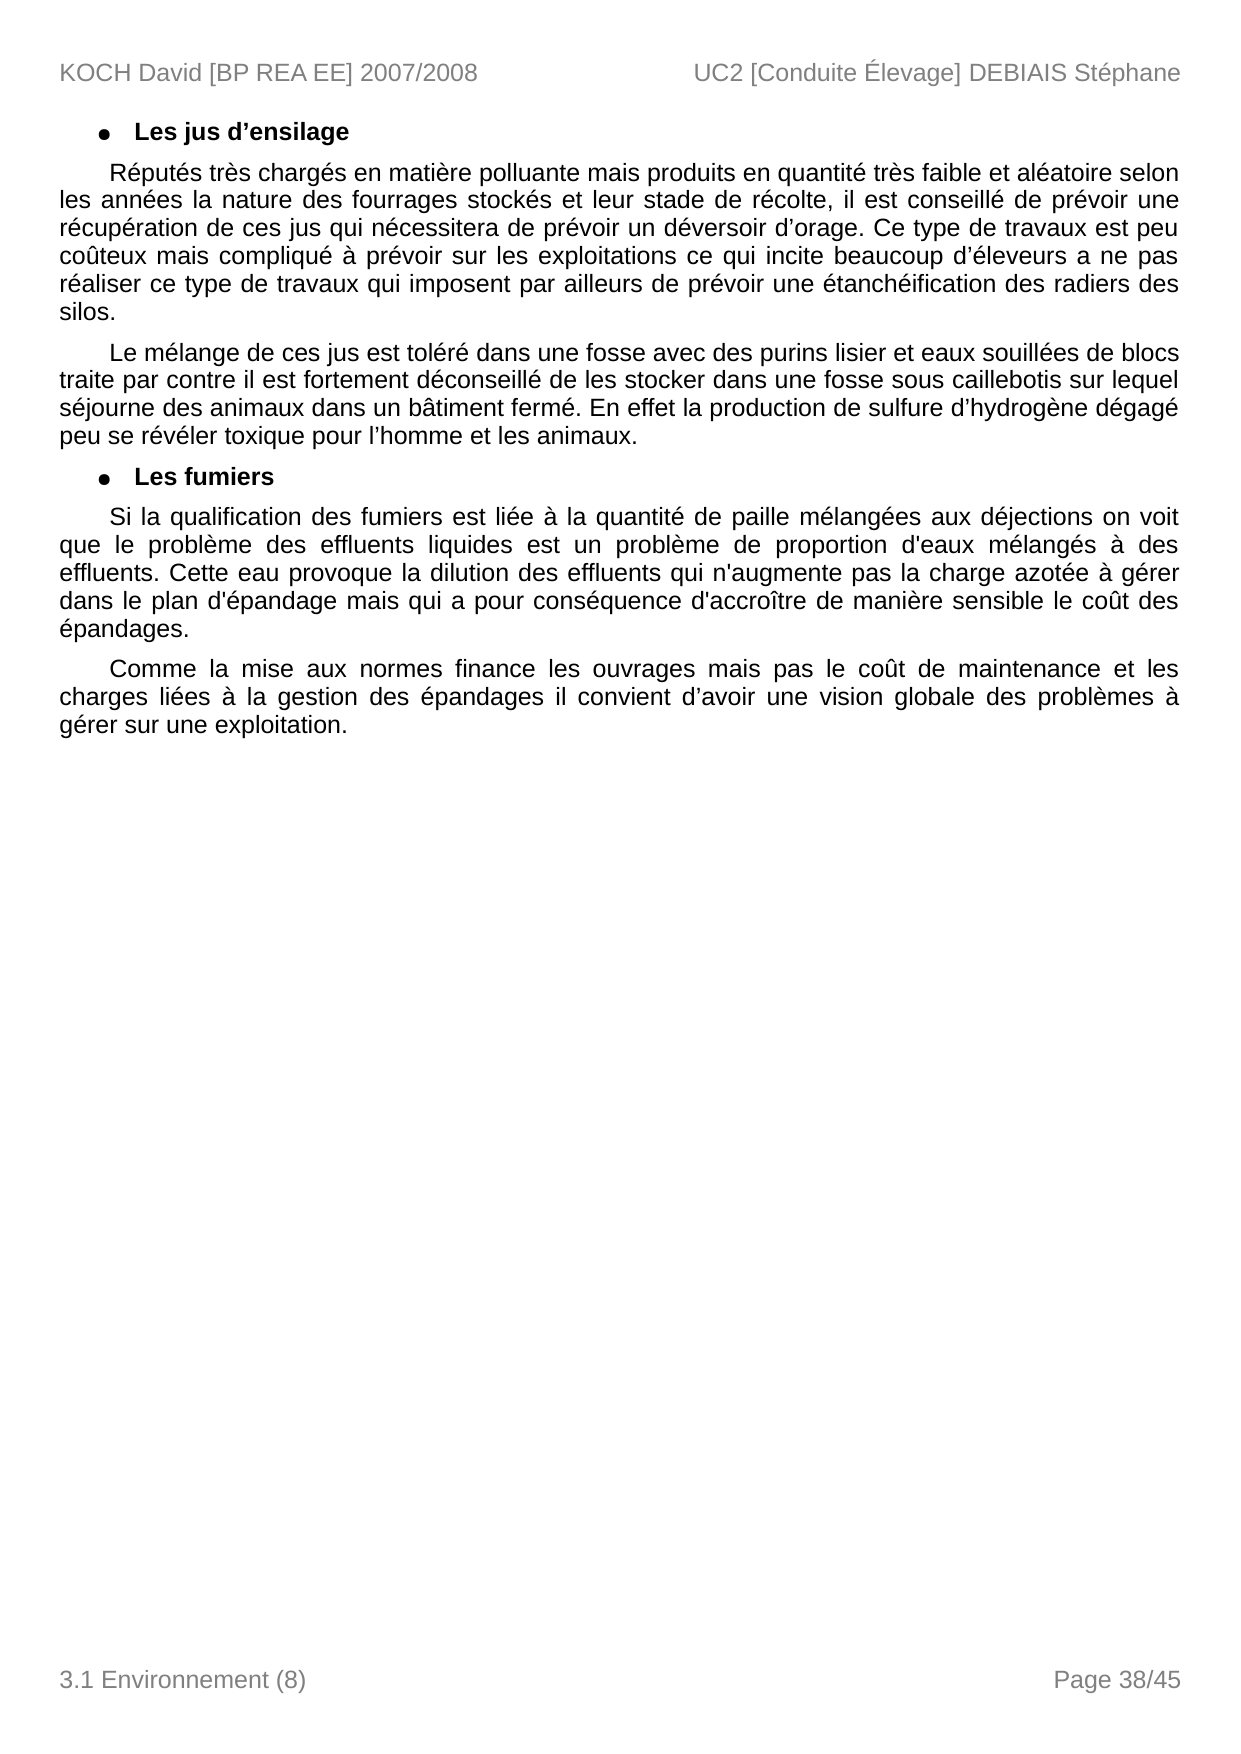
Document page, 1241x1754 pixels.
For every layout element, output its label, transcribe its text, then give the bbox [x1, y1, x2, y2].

list Les jus d’ensilage [97, 118, 1181, 146]
text Réputés très chargés en matière polluante mais produits en quantité très faible et aléatoire selon les années la nature des fourrages stockés et leur stade de récolte, il est conseillé de prévoir une récupération de ces jus qui nécessitera de prévoir un déversoir d’orage. Ce type de travaux est peu coûteux mais compliqué à prévoir sur les exploitations ce qui incite beaucoup d’éleveurs a ne pas réaliser ce type de travaux qui imposent par ailleurs de prévoir une étanchéification des radiers des silos. [59, 158, 1181, 326]
text Si la qualification des fumiers est liée à la quantité de paille mélangées aux déjections on voit que le problème des effluents liquides est un problème de proportion d'eaux mélangés à des effluents. Cette eau provoque la dilution des effluents qui n'augmente pas la charge azotée à gérer dans le plan d'épandage mais qui a pour conséquence d'accroître de manière sensible le coût des épandages. [59, 503, 1181, 643]
text Comme la mise aux normes finance les ouvrages mais pas le coût de maintenance et les charges liées à la gestion des épandages il convient d’avoir une vision globale des problèmes à gérer sur une exploitation. [59, 655, 1181, 739]
text Le mélange de ces jus est toléré dans une fosse avec des purins lisier et eaux souillées de blocs traite par contre il est fortement déconseillé de les stocker dans une fosse sous caillebotis sur lequel séjourne des animaux dans un bâtiment fermé. En effet la production de sulfure d’hydrogène dégagé peu se révéler toxique pour l’homme et les animaux. [59, 338, 1181, 450]
list Les fumiers [97, 463, 1181, 491]
